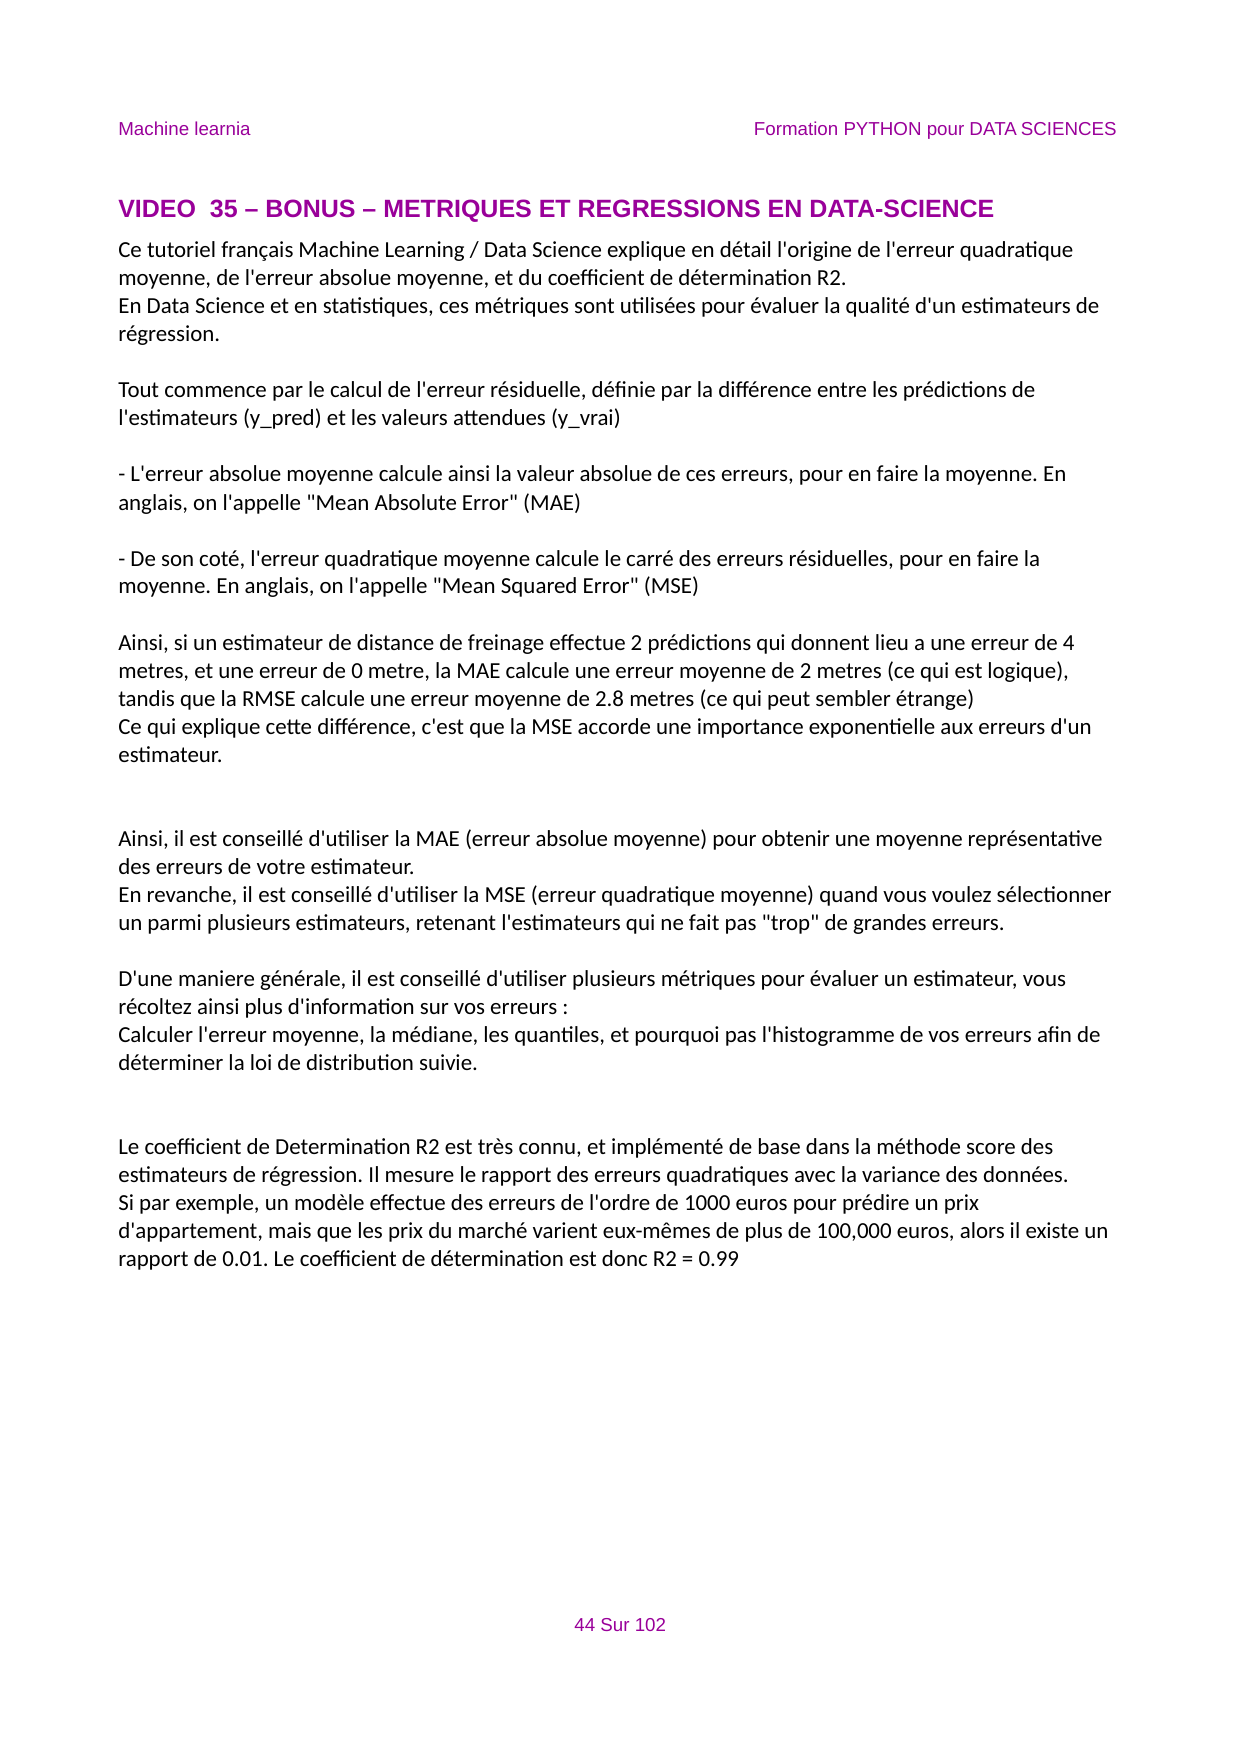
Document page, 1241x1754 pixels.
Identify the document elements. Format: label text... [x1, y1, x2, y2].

text - De son coté, l'erreur quadratique moyenne calcule le carré des erreurs résiduelles, pour en faire la moyenne. En anglais, on l'appelle "Mean Squared Error" (MSE) [118, 544, 1122, 600]
text Tout commence par le calcul de l'erreur résiduelle, définie par la différence entre les prédictions de l'estimateurs (y_pred) et les valeurs attendues (y_vrai) [118, 376, 1122, 432]
subtitle VIDEO 35 – BONUS – METRIQUES ET REGRESSIONS EN DATA-SCIENCE [118, 194, 1122, 223]
text Calculer l'erreur moyenne, la médiane, les quantiles, et pourquoi pas l'histogramme de vos erreurs afin de déterminer la loi de distribution suivie. [118, 1020, 1122, 1076]
text - L'erreur absolue moyenne calcule ainsi la valeur absolue de ces erreurs, pour en faire la moyenne. En anglais, on l'appelle "Mean Absolute Error" (MAE) [118, 459, 1122, 516]
text D'une maniere générale, il est conseillé d'utiliser plusieurs métriques pour évaluer un estimateur, vous récoltez ainsi plus d'information sur vos erreurs : [118, 964, 1122, 1020]
text En Data Science et en statistiques, ces métriques sont utilisées pour évaluer la qualité d'un estimateurs de régression. [118, 291, 1122, 347]
text En revanche, il est conseillé d'utiliser la MSE (erreur quadratique moyenne) quand vous voulez sélectionner un parmi plusieurs estimateurs, retenant l'estimateurs qui ne fait pas "trop" de grandes erreurs. [118, 880, 1122, 936]
text Ainsi, il est conseillé d'utiliser la MAE (erreur absolue moyenne) pour obtenir une moyenne représentative des erreurs de votre estimateur. [118, 824, 1122, 880]
text Ce tutoriel français Machine Learning / Data Science explique en détail l'origine de l'erreur quadratique moyenne, de l'erreur absolue moyenne, et du coefficient de détermination R2. [118, 235, 1122, 291]
text Si par exemple, un modèle effectue des erreurs de l'ordre de 1000 euros pour prédire un prix d'appartement, mais que les prix du marché varient eux-mêmes de plus de 100,000 euros, alors il existe un rapport de 0.01. Le coefficient de détermination est donc R2 = 0.99 [118, 1188, 1122, 1272]
text Ainsi, si un estimateur de distance de freinage effectue 2 prédictions qui donnent lieu a une erreur de 4 metres, et une erreur de 0 metre, la MAE calcule une erreur moyenne de 2 metres (ce qui est logique), tandis que la RMSE calcule une erreur moyenne de 2.8 metres (ce qui peut sembler étrange) [118, 628, 1122, 712]
text Le coefficient de Determination R2 est très connu, et implémenté de base dans la méthode score des estimateurs de régression. Il mesure le rapport des erreurs quadratiques avec la variance des données. [118, 1132, 1122, 1188]
text Ce qui explique cette différence, c'est que la MSE accorde une importance exponentielle aux erreurs d'un estimateur. [118, 712, 1122, 768]
